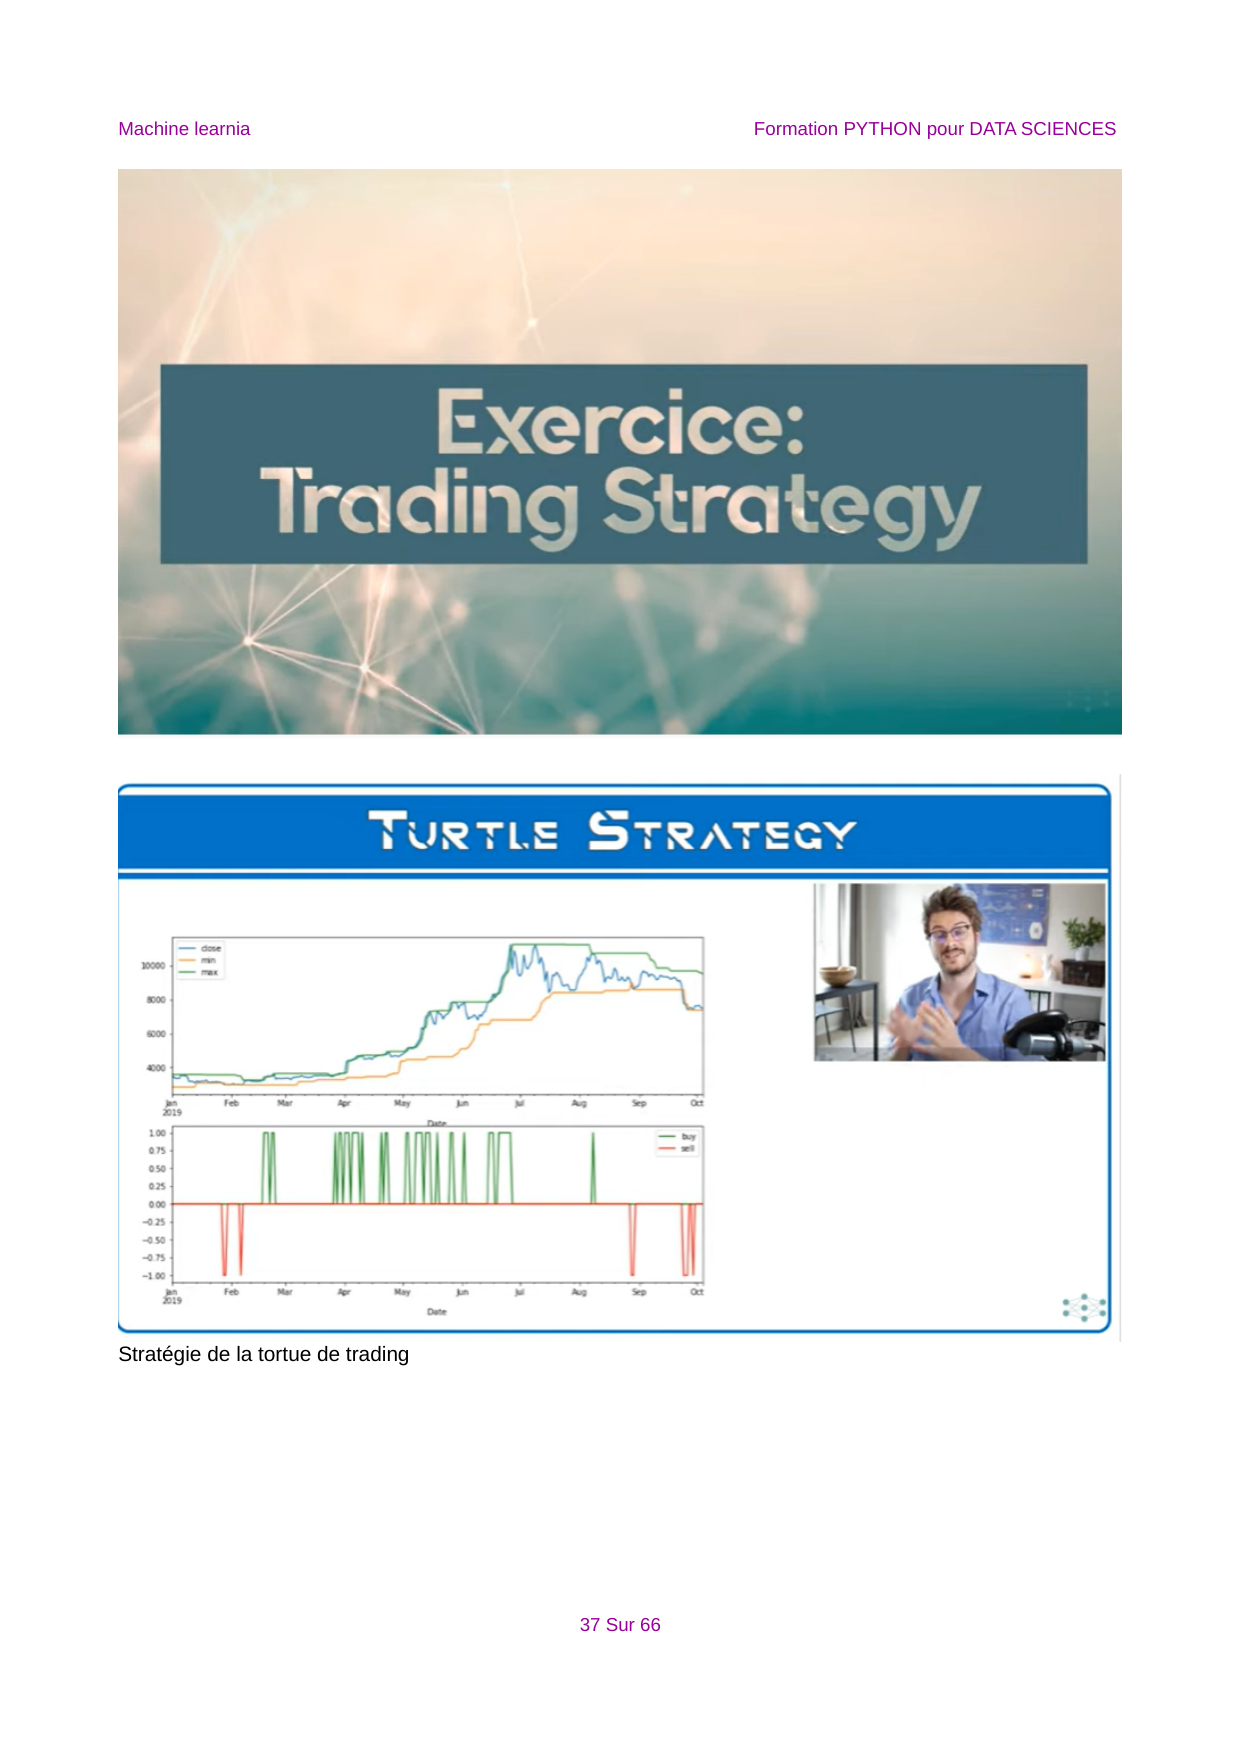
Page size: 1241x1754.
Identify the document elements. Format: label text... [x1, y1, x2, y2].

picture [118, 169, 1122, 738]
picture [118, 774, 1122, 1342]
text Stratégie de la tortue de trading [118, 1342, 1122, 1365]
